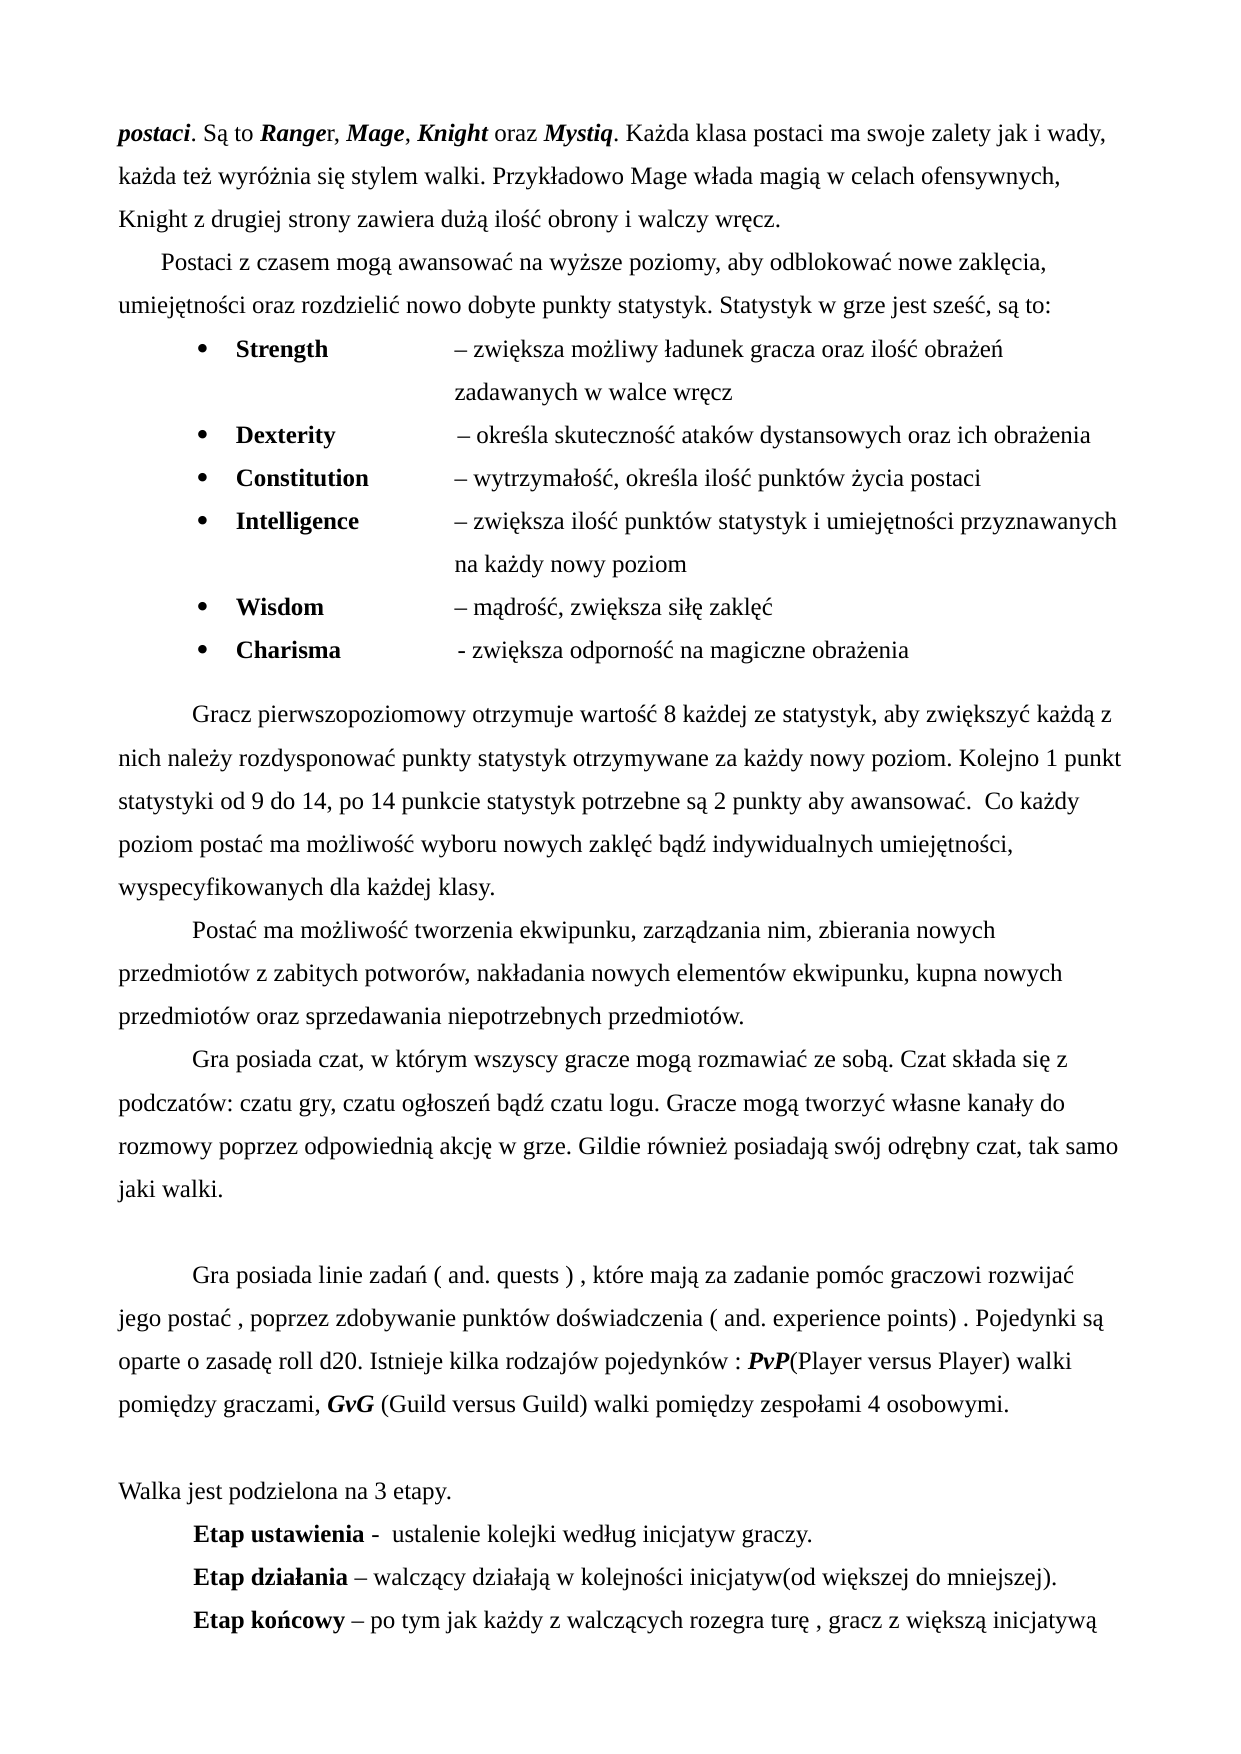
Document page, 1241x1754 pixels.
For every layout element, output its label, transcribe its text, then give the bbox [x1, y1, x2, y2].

text Gra posiada czat, w którym wszyscy gracze mogą rozmawiać ze sobą. Czat składa się z podczatów: czatu gry, czatu ogłoszeń bądź czatu logu. Gracze mogą tworzyć własne kanały do rozmowy poprzez odpowiednią akcję w grze. Gildie również posiadają swój odrębny czat, tak samo jaki walki. [118, 1044, 1122, 1203]
text Gracz pierwszopoziomowy otrzymuje wartość 8 każdej ze statystyk, aby zwiększyć każdą z nich należy rozdysponować punkty statystyk otrzymywane za każdy nowy poziom. Kolejno 1 punkt statystyki od 9 do 14, po 14 punkcie statystyk potrzebne są 2 punkty aby awansować. Co każdy poziom postać ma możliwość wyboru nowych zaklęć bądź indywidualnych umiejętności, wyspecyfikowanych dla każdej klasy. [118, 699, 1122, 901]
list Charisma - zwiększa odporność na magiczne obrażenia [198, 636, 1122, 664]
text Etap końcowy – po tym jak każdy z walczących rozegra turę , gracz z większą inicjatywą [193, 1605, 1122, 1634]
list Intelligence – zwiększa ilość punktów statystyk i umiejętności przyznawanych na każdy nowy poziom [198, 506, 1122, 578]
text Etap działania – walczący działają w kolejności inicjatyw(od większej do mniejszej). [193, 1562, 1122, 1591]
text Etap ustawienia - ustalenie kolejki według inicjatyw graczy. [193, 1519, 1122, 1548]
text Postaci z czasem mogą awansować na wyższe poziomy, aby odblokować nowe zaklęcia, umiejętności oraz rozdzielić nowo dobyte punkty statystyk. Statystyk w grze jest sześć, są to: [118, 247, 1122, 319]
text Gra posiada linie zadań ( and. quests ) , które mają za zadanie pomóc graczowi rozwijać jego postać , poprzez zdobywanie punktów doświadczenia ( and. experience points) . Pojedynki są oparte o zasadę roll d20. Istnieje kilka rodzajów pojedynków : PvP(Player versus Player) walki pomiędzy graczami, GvG (Guild versus Guild) walki pomiędzy zespołami 4 osobowymi. [118, 1260, 1122, 1418]
text Walka jest podzielona na 3 etapy. [118, 1476, 1122, 1504]
list Dexterity – określa skuteczność ataków dystansowych oraz ich obrażenia [198, 420, 1122, 449]
list Constitution – wytrzymałość, określa ilość punktów życia postaci [198, 463, 1122, 492]
list Strength – zwiększa możliwy ładunek gracza oraz ilość obrażeń zadawanych w walce wręcz [198, 334, 1122, 406]
list Wisdom – mądrość, zwiększa siłę zaklęć [198, 592, 1122, 621]
text Postać ma możliwość tworzenia ekwipunku, zarządzania nim, zbierania nowych przedmiotów z zabitych potworów, nakładania nowych elementów ekwipunku, kupna nowych przedmiotów oraz sprzedawania niepotrzebnych przedmiotów. [118, 915, 1122, 1030]
text postaci. Są to Ranger, Mage, Knight oraz Mystiq. Każda klasa postaci ma swoje zalety jak i wady, każda też wyróżnia się stylem walki. Przykładowo Mage włada magią w celach ofensywnych, Knight z drugiej strony zawiera dużą ilość obrony i walczy wręcz. [118, 118, 1122, 233]
